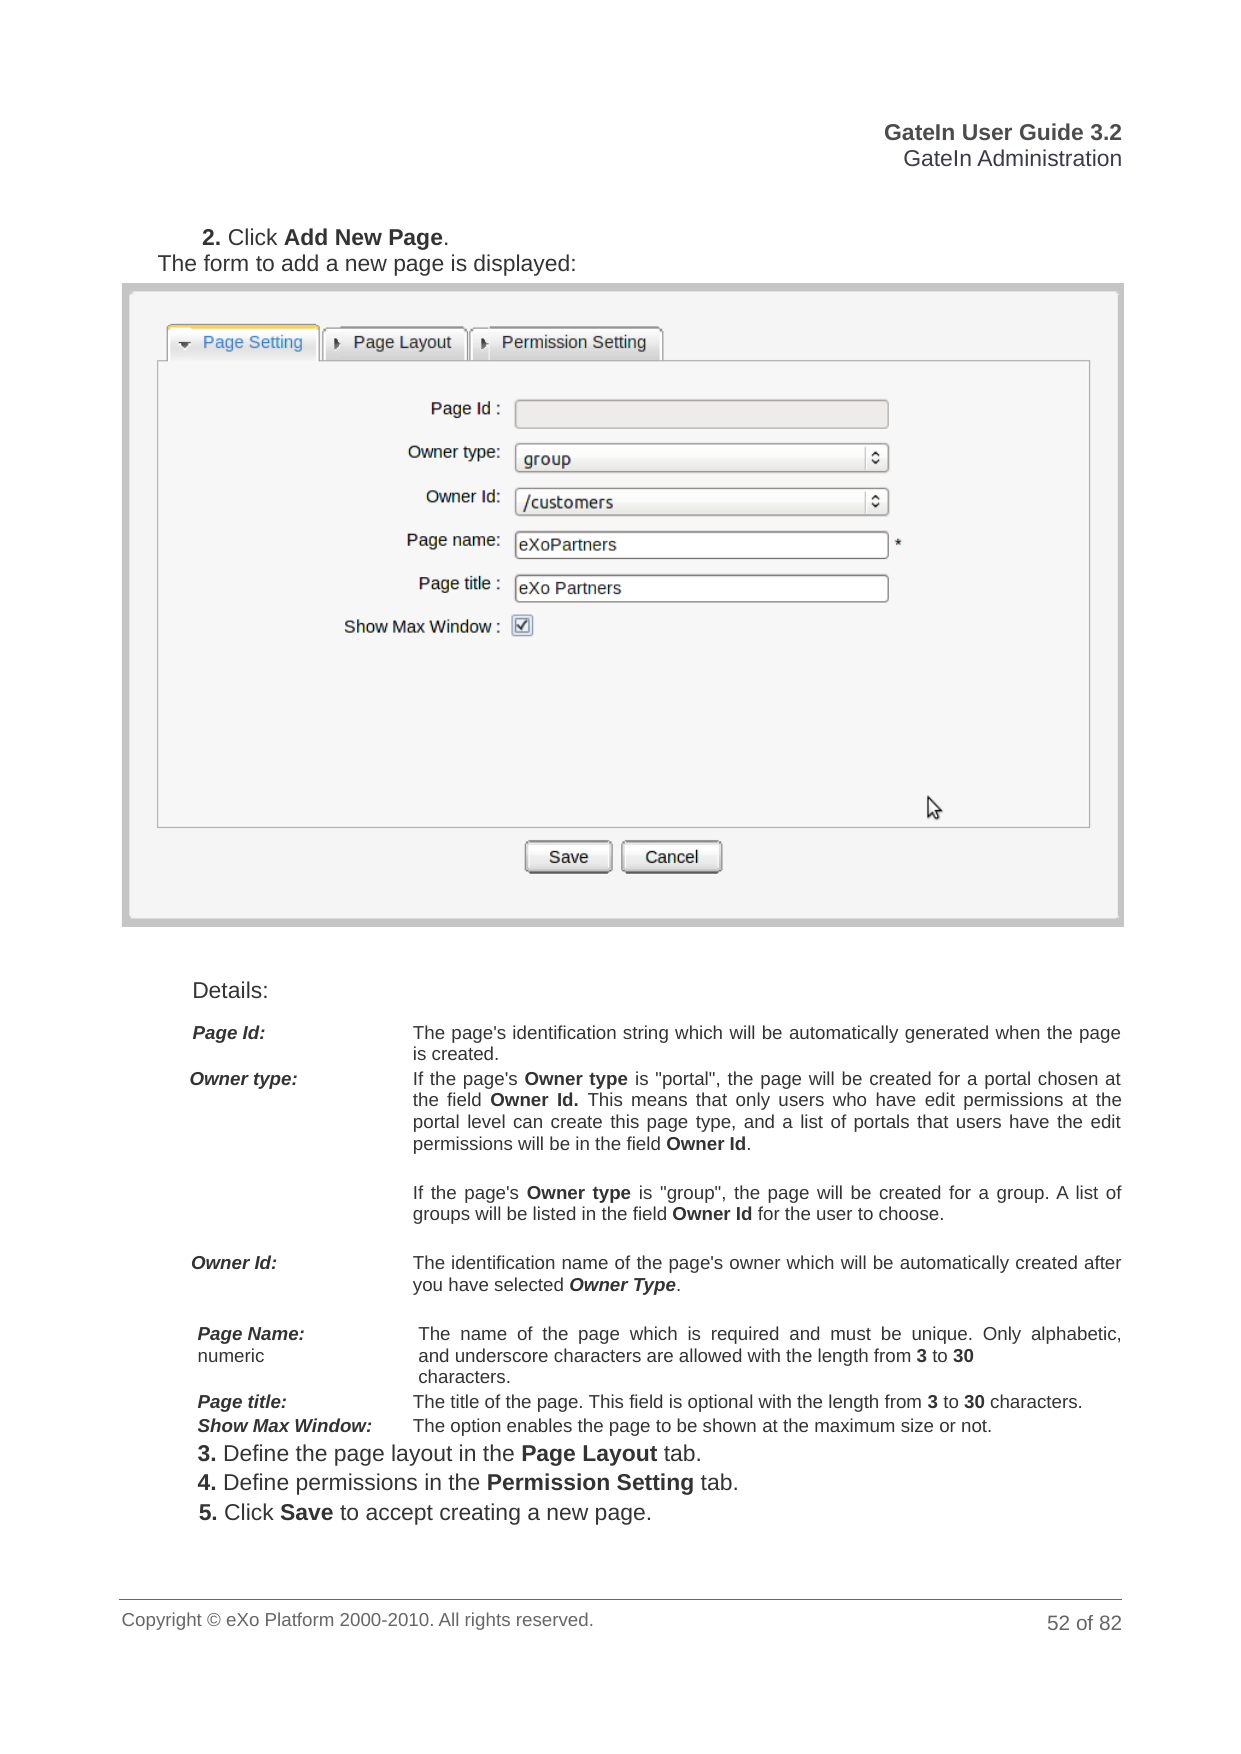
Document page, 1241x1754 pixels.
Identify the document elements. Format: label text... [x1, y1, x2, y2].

text 4. Define permissions in the Permission Setting tab. [197, 1469, 1122, 1496]
text Page title: The title of the page. This field is optional with the length from 3 to 30 characters. [197, 1391, 1122, 1412]
text Owner type: If the page's Owner type is "portal", the page will be created for a portal chosen at the field Owner Id. This means that only users who have edit permissions at the portal level can create this page type, and a list of portals that users have the edit permissions will be in the field Owner Id. [189, 1068, 1122, 1154]
picture [121, 283, 1124, 927]
text Show Max Window: The option enables the page to be shown at the maximum size or not. [197, 1415, 1122, 1437]
text Details: [118, 977, 1122, 1003]
text Owner Id: The identification name of the page's owner which will be automatically created after you have selected Owner Type. [191, 1252, 1122, 1295]
text If the page's Owner type is "group", the page will be created for a group. A list of groups will be listed in the field Owner Id for the user to choose. [189, 1181, 1122, 1224]
text 3. Define the page layout in the Page Layout tab. [197, 1440, 1122, 1466]
list 2. Click Add New Page. [120, 223, 1122, 250]
text Page Id: The page's identification string which will be automatically generated when the page is created. [192, 1021, 1122, 1064]
text Page Name: The name of the page which is required and must be unique. Only alphabetic, numeric and underscore characters are allowed with the length from 3 to 30 characters. [197, 1323, 1122, 1388]
text 5. Click Save to accept creating a new page. [118, 1498, 1122, 1525]
list The form to add a new page is displayed: [120, 250, 1122, 276]
